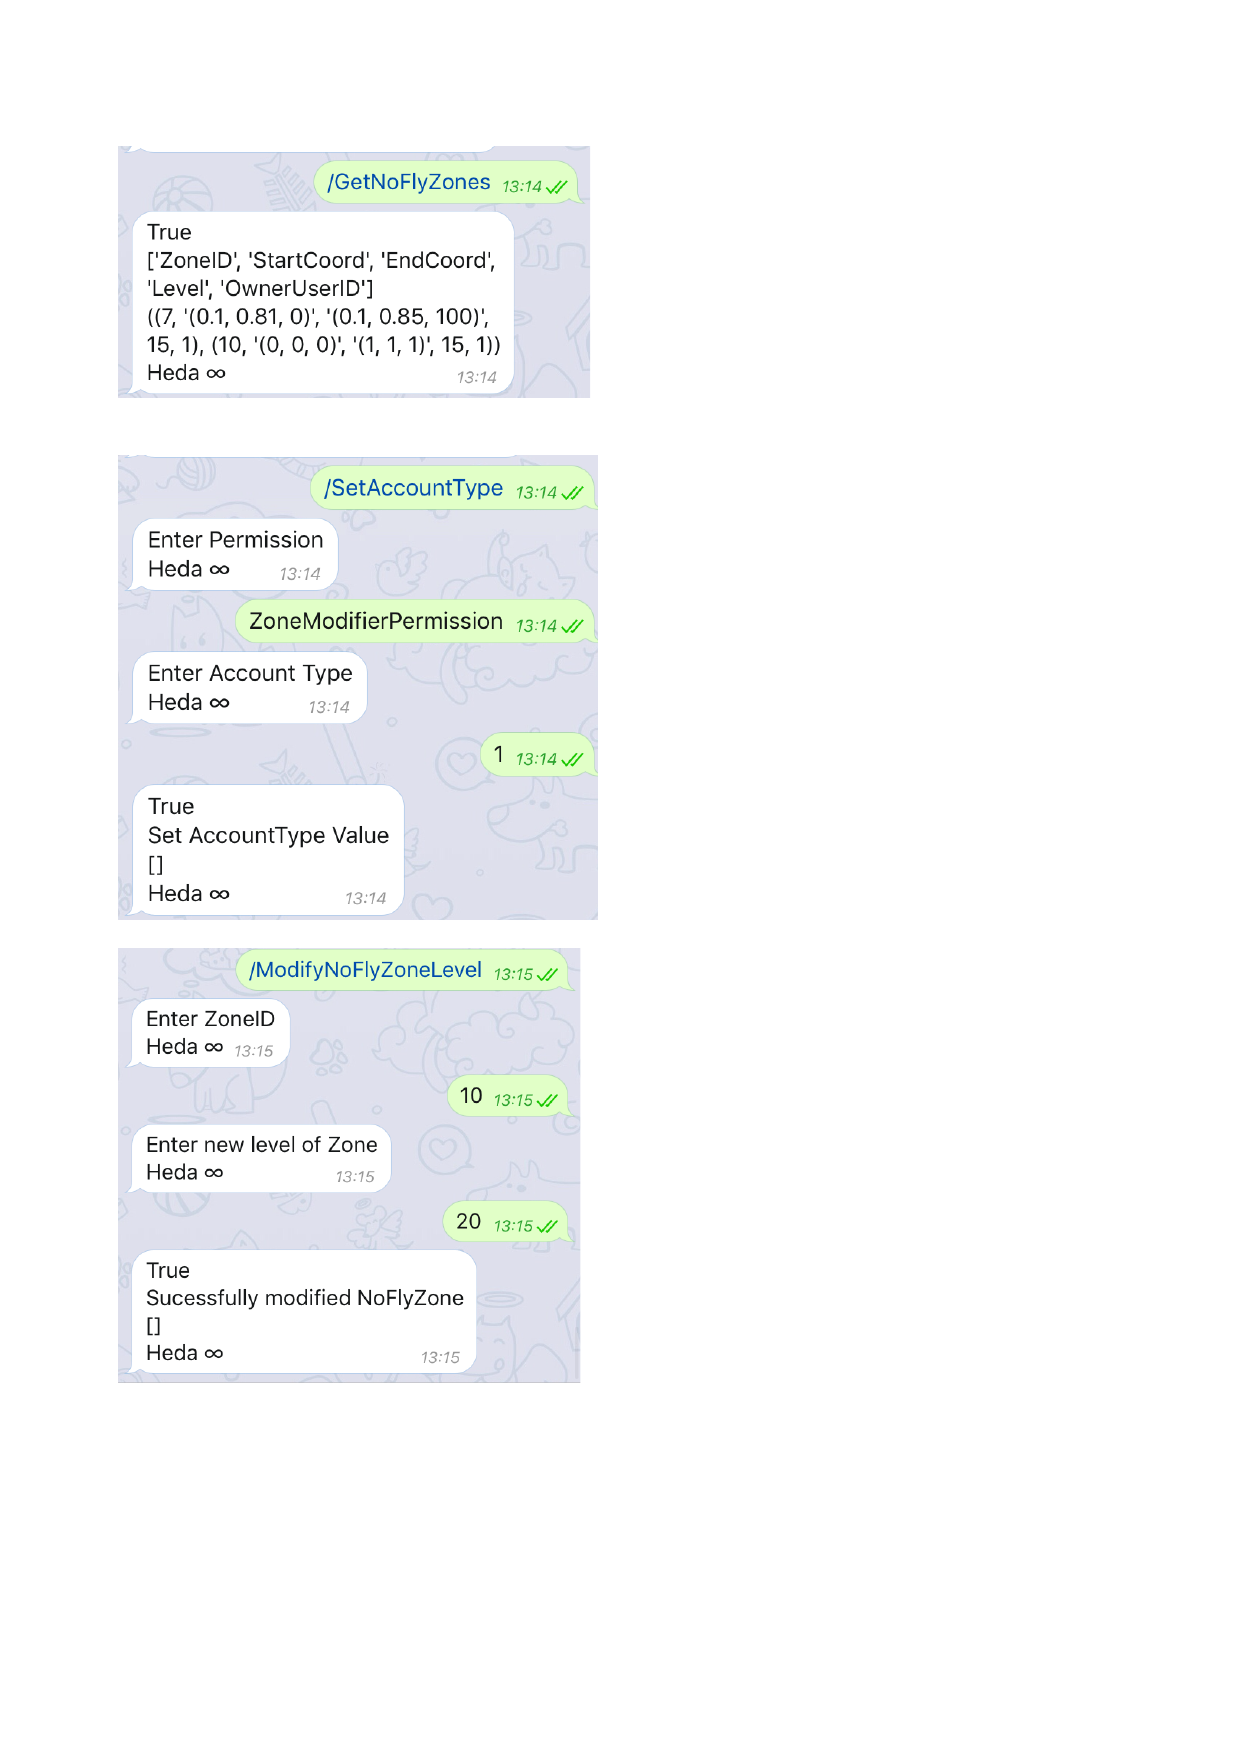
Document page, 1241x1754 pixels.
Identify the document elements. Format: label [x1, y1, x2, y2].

picture [118, 455, 598, 920]
picture [118, 172, 591, 398]
picture [118, 948, 581, 1383]
